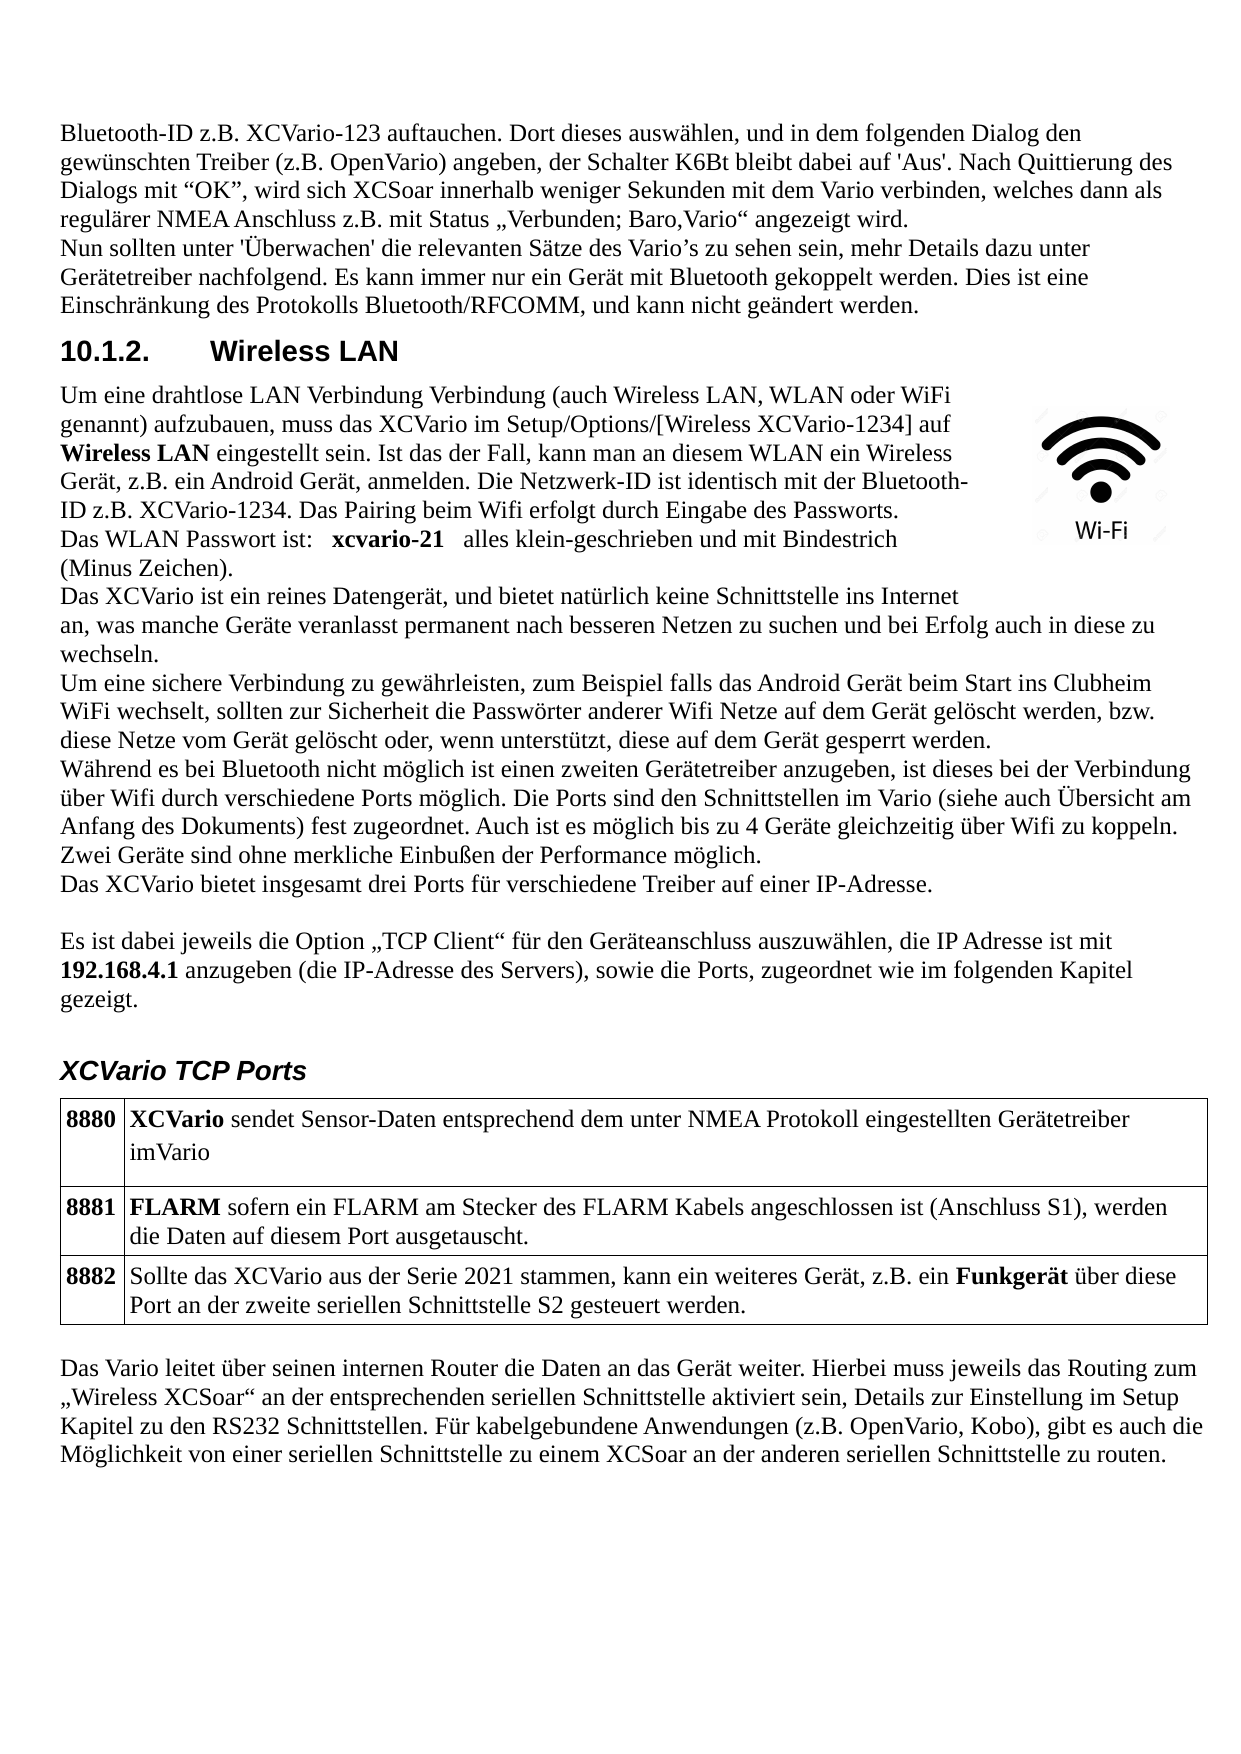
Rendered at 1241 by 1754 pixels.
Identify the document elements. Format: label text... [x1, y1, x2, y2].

text Während es bei Bluetooth nicht möglich ist einen zweiten Gerätetreiber anzugeben, ist dieses bei der Verbindung über Wifi durch verschiedene Ports möglich. Die Ports sind den Schnittstellen im Vario (siehe auch Übersicht am Anfang des Dokuments) fest zugeordnet. Auch ist es möglich bis zu 4 Geräte gleichzeitig über Wifi zu koppeln. Zwei Geräte sind ohne merkliche Einbußen der Performance möglich. [60, 754, 1207, 869]
subtitle Wireless LAN [60, 334, 1207, 368]
table_cell Sollte das XCVario aus der Serie 2021 stammen, kann ein weiteres Gerät, z.B. ein Funkgerät über diese Port an der zweite seriellen Schnittstelle S2 gesteuert werden. [125, 1256, 1207, 1324]
text Das XCVario bietet insgesamt drei Ports für verschiedene Treiber auf einer IP-Adresse. [60, 869, 1207, 898]
text Das WLAN Passwort ist: xcvario-21 alles klein-geschrieben und mit Bindestrich (Minus Zeichen). [60, 524, 1207, 581]
table_cell FLARM sofern ein FLARM am Stecker des FLARM Kabels angeschlossen ist (Anschluss S1), werden die Daten auf diesem Port ausgetauscht. [125, 1187, 1207, 1255]
table_cell 8882 [61, 1256, 124, 1324]
text Um eine drahtlose LAN Verbindung Verbindung (auch Wireless LAN, WLAN oder WiFi genannt) aufzubauen, muss das XCVario im Setup/Options/[Wireless XCVario-1234] auf Wireless LAN eingestellt sein. Ist das der Fall, kann man an diesem WLAN ein Wireless Gerät, z.B. ein Android Gerät, anmelden. Die Netzwerk-ID ist identisch mit der Bluetooth-ID z.B. XCVario-1234. Das Pairing beim Wifi erfolgt durch Eingabe des Passworts. [60, 380, 1207, 524]
subtitle XCVario TCP Ports [60, 1054, 1207, 1086]
text Das XCVario ist ein reines Datengerät, und bietet natürlich keine Schnittstelle ins Internet an, was manche Geräte veranlasst permanent nach besseren Netzen zu suchen und bei Erfolg auch in diese zu wechseln. [60, 581, 1207, 668]
text Nun sollten unter 'Überwachen' die relevanten Sätze des Vario’s zu sehen sein, mehr Details dazu unter Gerätetreiber nachfolgend. Es kann immer nur ein Gerät mit Bluetooth gekoppelt werden. Dies ist eine Einschränkung des Protokolls Bluetooth/RFCOMM, und kann nicht geändert werden. [60, 233, 1207, 319]
picture [1031, 406, 1171, 545]
text Es ist dabei jeweils die Option „TCP Client“ für den Geräteanschluss auszuwählen, die IP Adresse ist mit 192.168.4.1 anzugeben (die IP-Adresse des Servers), sowie die Ports, zugeordnet wie im folgenden Kapitel gezeigt. [60, 926, 1207, 1013]
text Das Vario leitet über seinen internen Router die Daten an das Gerät weiter. Hierbei muss jeweils das Routing zum „Wireless XCSoar“ an der entsprechenden seriellen Schnittstelle aktiviert sein, Details zur Einstellung im Setup Kapitel zu den RS232 Schnittstellen. Für kabelgebundene Anwendungen (z.B. OpenVario, Kobo), gibt es auch die Möglichkeit von einer seriellen Schnittstelle zu einem XCSoar an der anderen seriellen Schnittstelle zu routen. [60, 1353, 1207, 1468]
text Um eine sichere Verbindung zu gewährleisten, zum Beispiel falls das Android Gerät beim Start ins Clubheim WiFi wechselt, sollten zur Sicherheit die Passwörter anderer Wifi Netze auf dem Gerät gelöscht werden, bzw. diese Netze vom Gerät gelöscht oder, wenn unterstützt, diese auf dem Gerät gesperrt werden. [60, 668, 1207, 754]
table_cell 8881 [61, 1187, 124, 1255]
table_header 8880 [61, 1099, 124, 1186]
table_header XCVario sendet Sensor-Daten entsprechend dem unter NMEA Protokoll eingestellten Gerätetreiber imVario [125, 1099, 1207, 1186]
text Bluetooth-ID z.B. XCVario-123 auftauchen. Dort dieses auswählen, und in dem folgenden Dialog den gewünschten Treiber (z.B. OpenVario) angeben, der Schalter K6Bt bleibt dabei auf 'Aus'. Nach Quittierung des Dialogs mit “OK”, wird sich XCSoar innerhalb weniger Sekunden mit dem Vario verbinden, welches dann als regulärer NMEA Anschluss z.B. mit Status „Verbunden; Baro,Vario“ angezeigt wird. [60, 118, 1207, 233]
